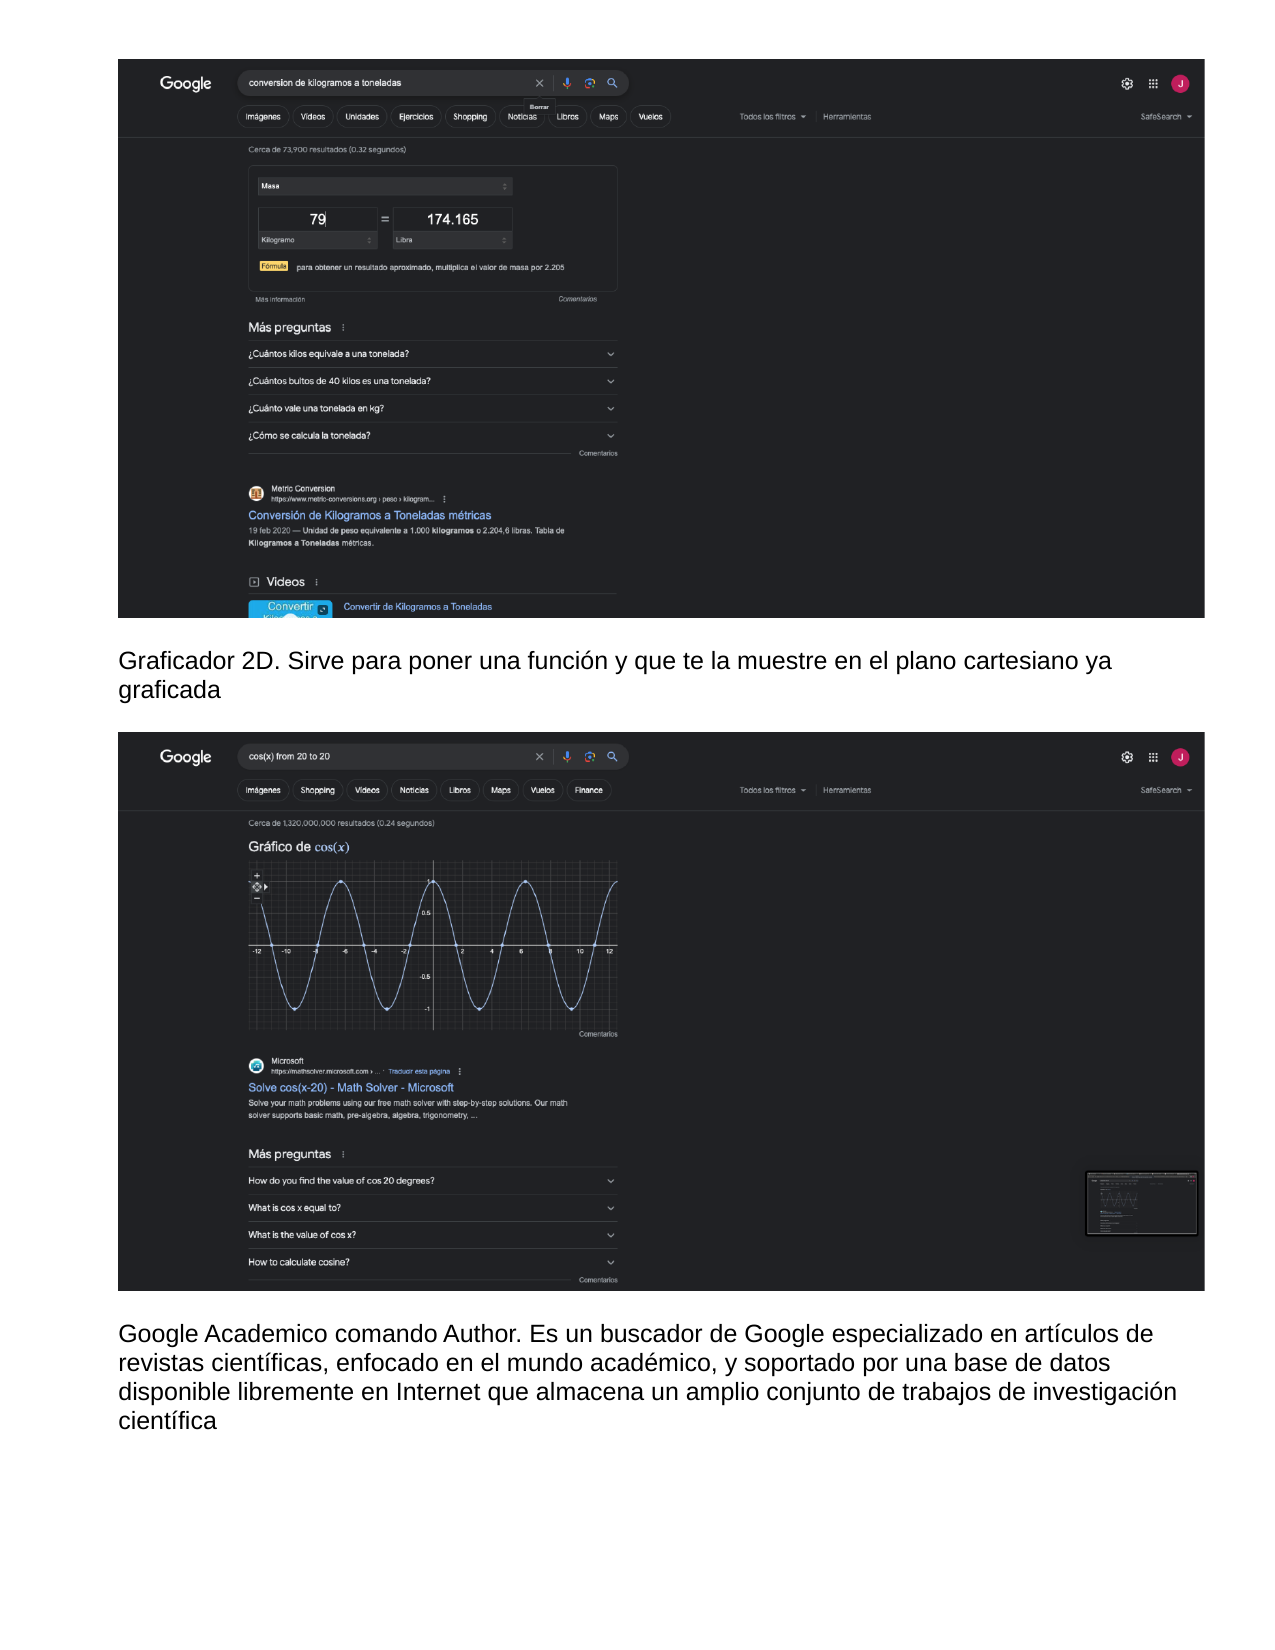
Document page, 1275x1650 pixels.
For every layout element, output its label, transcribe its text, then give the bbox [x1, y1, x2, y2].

text Google Academico comando Author. Es un buscador de Google especializado en artículos de revistas científicas, enfocado en el mundo académico, y soportado por una base de datos disponible libremente en Internet que almacena un amplio conjunto de trabajos de investigación científica [118, 1319, 1205, 1434]
text Graficador 2D. Sirve para poner una función y que te la muestre en el plano cartesiano ya graficada [118, 646, 1205, 703]
